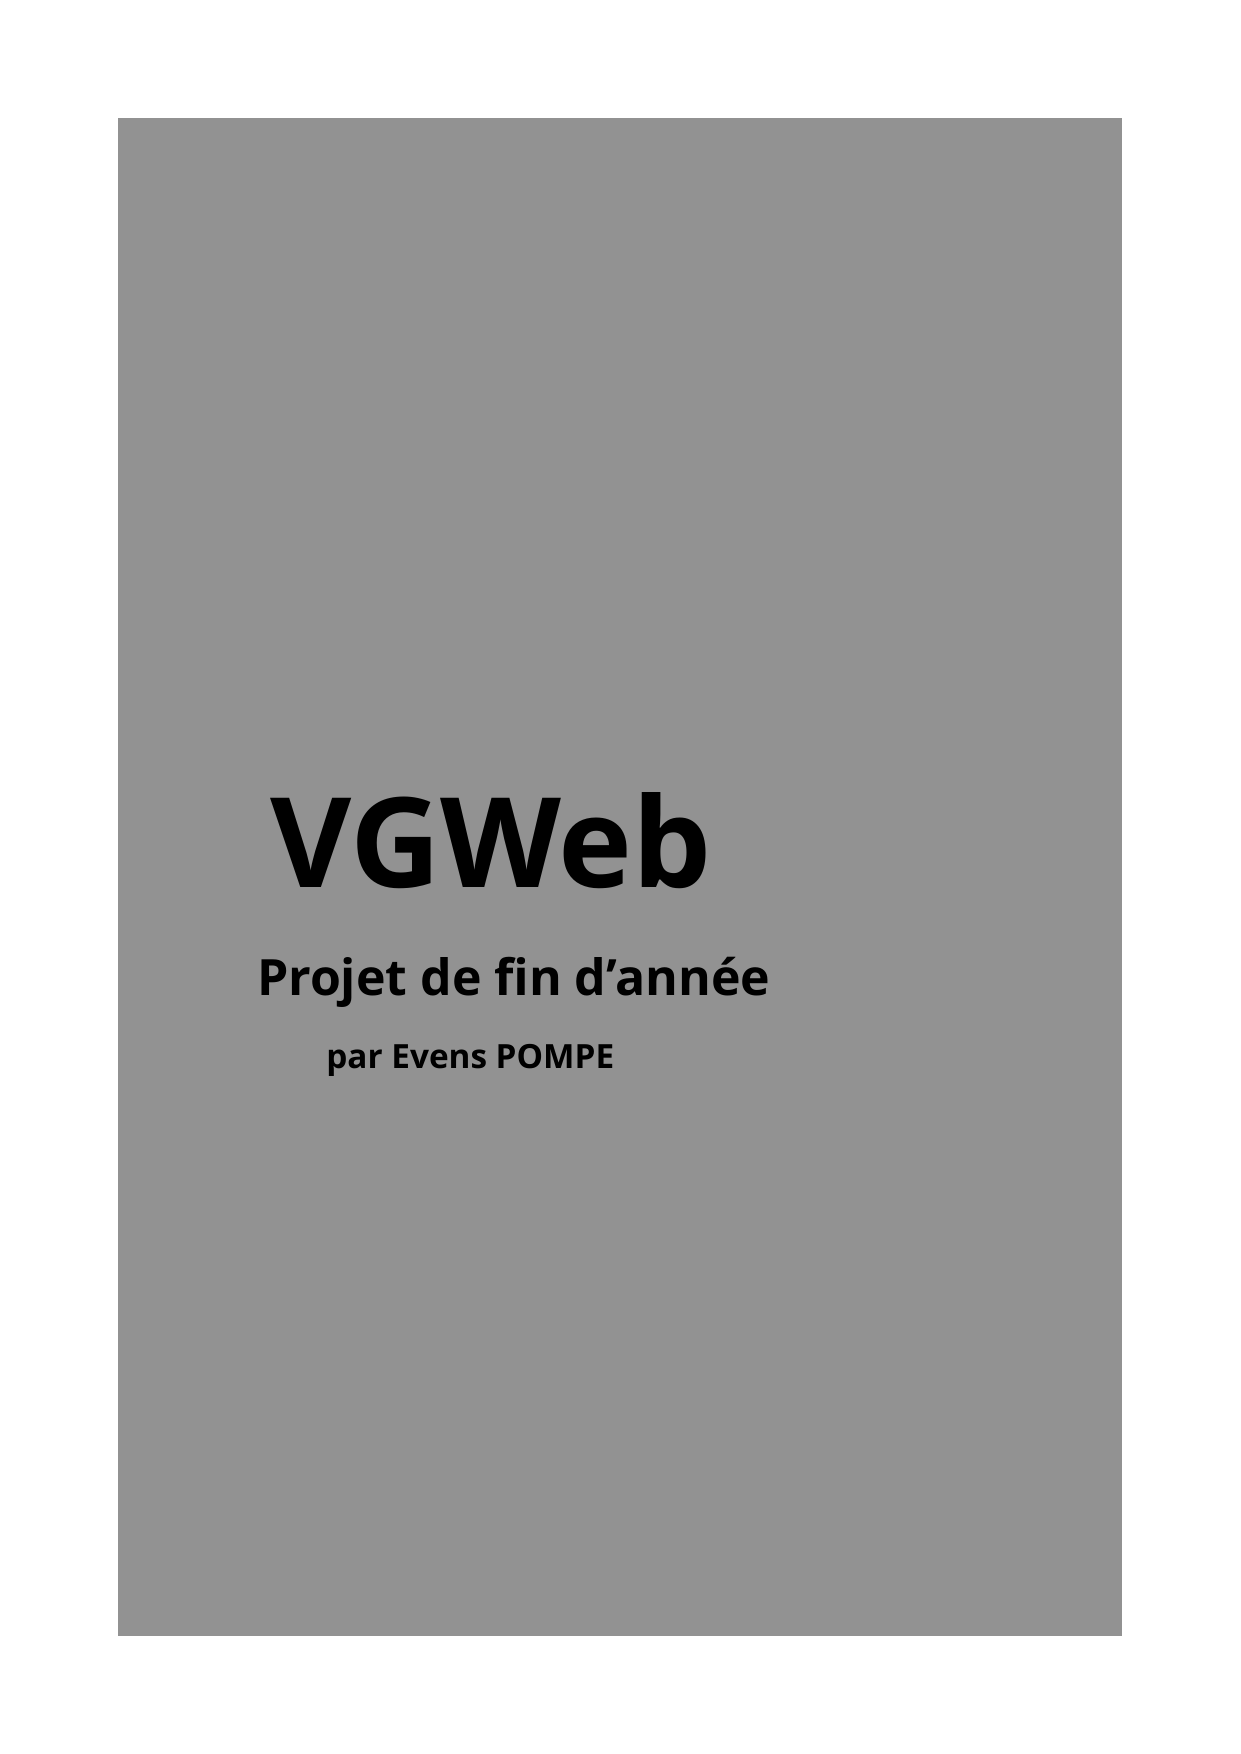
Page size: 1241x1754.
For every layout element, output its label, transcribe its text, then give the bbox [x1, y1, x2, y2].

text par Evens POMPE [118, 1015, 1122, 1083]
text Projet de fin d’année [118, 924, 1122, 1015]
text VGWeb [118, 754, 1122, 924]
